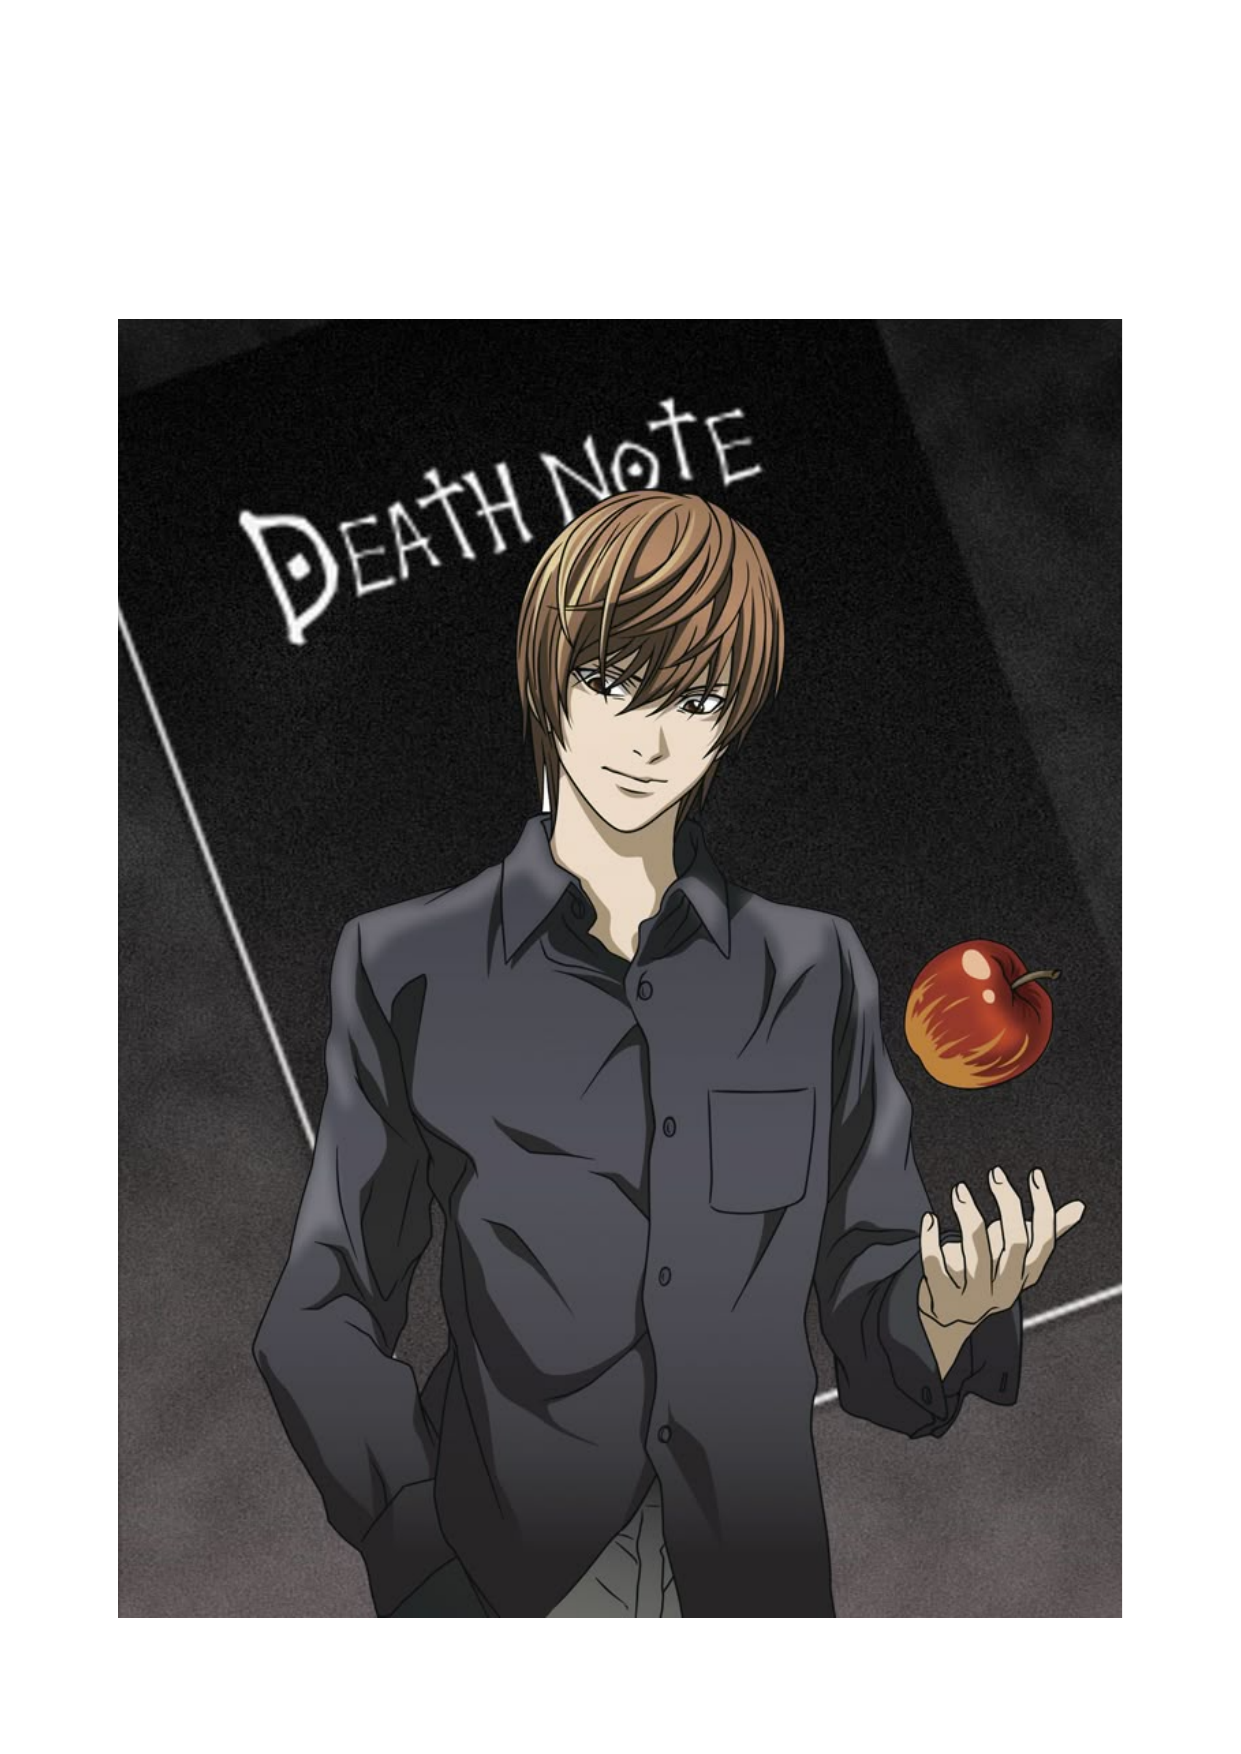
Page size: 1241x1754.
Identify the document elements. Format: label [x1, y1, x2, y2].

picture [118, 319, 1123, 1618]
